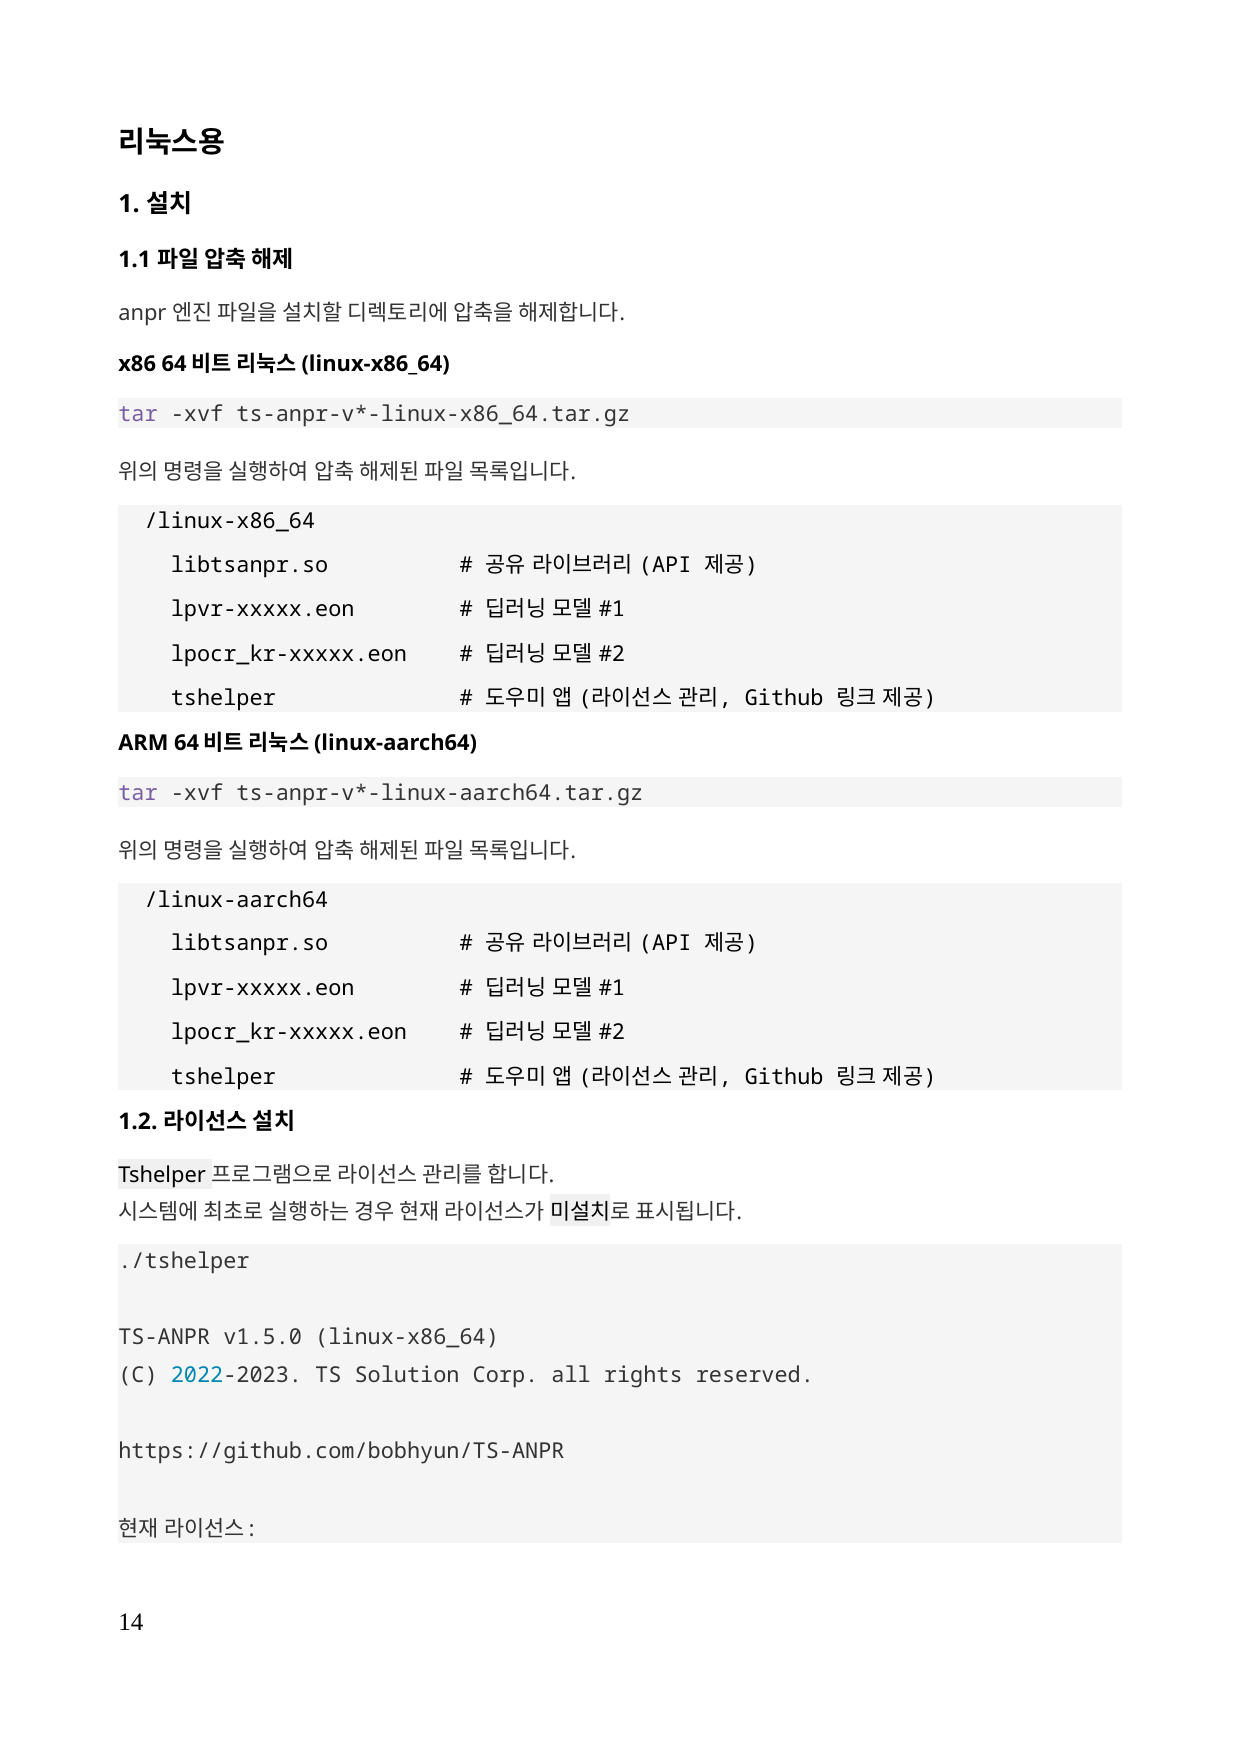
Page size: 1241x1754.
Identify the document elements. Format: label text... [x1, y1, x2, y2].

text lpocr_kr-xxxxx.eon # 딥러닝 모델 #2 [118, 636, 1122, 667]
subtitle x86 64비트 리눅스 (linux-x86_64) [118, 346, 1122, 378]
subtitle 1. 설치 [118, 183, 1122, 219]
text Tshelper 프로그램으로 라이선스 관리를 합니다. 시스템에 최초로 실행하는 경우 현재 라이선스가 미설치로 표시됩니다. [118, 1157, 1122, 1226]
text tar -xvf ts-anpr-v*-linux-x86_64.tar.gz [118, 398, 1122, 428]
text anpr 엔진 파일을 설치할 디렉토리에 압축을 해제합니다. [118, 295, 1122, 327]
text tshelper # 도우미 앱 (라이선스 관리, Github 링크 제공) [118, 680, 1122, 712]
text lpvr-xxxxx.eon # 딥러닝 모델 #1 [118, 591, 1122, 623]
text (C) 2022-2023. TS Solution Corp. all rights reserved. [118, 1359, 1122, 1389]
text ./tshelper [118, 1244, 1122, 1274]
text 현재 라이선스: [118, 1511, 1122, 1543]
text tar -xvf ts-anpr-v*-linux-aarch64.tar.gz [118, 777, 1122, 807]
text libtsanpr.so # 공유 라이브러리 (API 제공) [118, 925, 1122, 957]
text 위의 명령을 실행하여 압축 해제된 파일 목록입니다. [118, 833, 1122, 864]
subtitle ARM 64비트 리눅스 (linux-aarch64) [118, 724, 1122, 756]
text lpvr-xxxxx.eon # 딥러닝 모델 #1 [118, 970, 1122, 1001]
text lpocr_kr-xxxxx.eon # 딥러닝 모델 #2 [118, 1014, 1122, 1046]
text 위의 명령을 실행하여 압축 해제된 파일 목록입니다. [118, 454, 1122, 486]
text libtsanpr.so # 공유 라이브러리 (API 제공) [118, 547, 1122, 578]
text TS-ANPR v1.5.0 (linux-x86_64) [118, 1321, 1122, 1351]
subtitle 1.2. 라이선스 설치 [118, 1103, 1122, 1136]
subtitle 1.1 파일 압축 해제 [118, 241, 1122, 274]
text /linux-aarch64 [118, 883, 1122, 913]
subtitle 리눅스용 [118, 118, 1122, 160]
text https://github.com/bobhyun/TS-ANPR [118, 1435, 1122, 1465]
text tshelper # 도우미 앱 (라이선스 관리, Github 링크 제공) [118, 1059, 1122, 1090]
text /linux-x86_64 [118, 505, 1122, 535]
